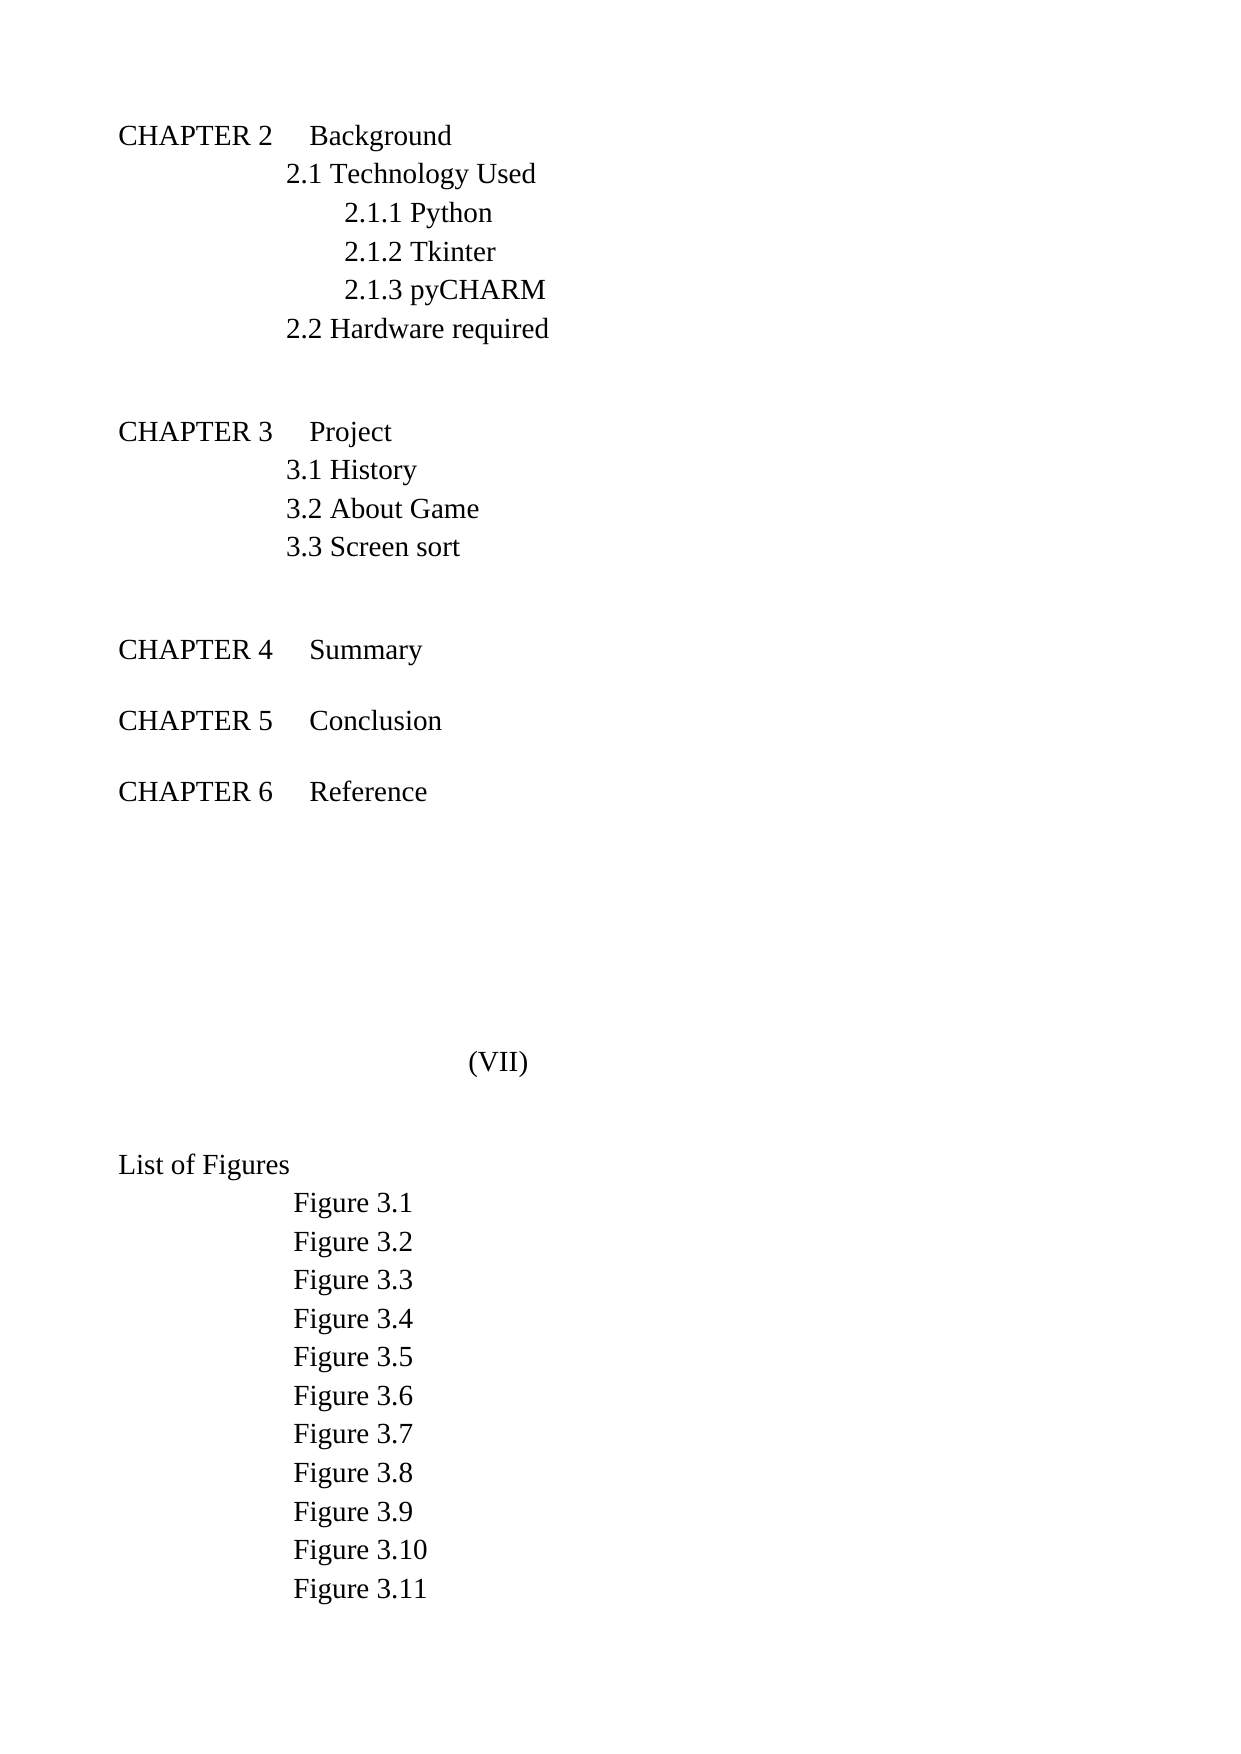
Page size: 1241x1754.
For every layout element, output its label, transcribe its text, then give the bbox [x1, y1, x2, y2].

text CHAPTER 3 Project [118, 414, 1122, 447]
text Figure 3.11 [118, 1571, 1122, 1604]
text CHAPTER 2 Background [118, 118, 1122, 152]
text 2.1 Technology Used [118, 157, 1122, 190]
text CHAPTER 6 Reference [118, 774, 1122, 807]
text (VII) [118, 1044, 1122, 1077]
text List of Figures [118, 1147, 1122, 1180]
text Figure 3.3 [118, 1262, 1122, 1296]
text 2.1.2 Tkinter [118, 234, 1122, 267]
text Figure 3.7 [118, 1417, 1122, 1450]
text Figure 3.6 [118, 1378, 1122, 1412]
text Figure 3.1 [118, 1185, 1122, 1219]
text Figure 3.10 [118, 1532, 1122, 1566]
text Figure 3.5 [118, 1339, 1122, 1373]
text CHAPTER 4 Summary [118, 632, 1122, 666]
text 2.2 Hardware required [118, 311, 1122, 344]
text CHAPTER 5 Conclusion [118, 703, 1122, 737]
text 2.1.1 Python [118, 195, 1122, 229]
text Figure 3.9 [118, 1494, 1122, 1527]
text Figure 3.2 [118, 1224, 1122, 1257]
text 3.3 Screen sort [118, 529, 1122, 563]
text 3.1 History [118, 452, 1122, 486]
text Figure 3.8 [118, 1455, 1122, 1489]
text 3.2 About Game [118, 491, 1122, 524]
text 2.1.3 pyCHARM [118, 272, 1122, 306]
text Figure 3.4 [118, 1301, 1122, 1334]
